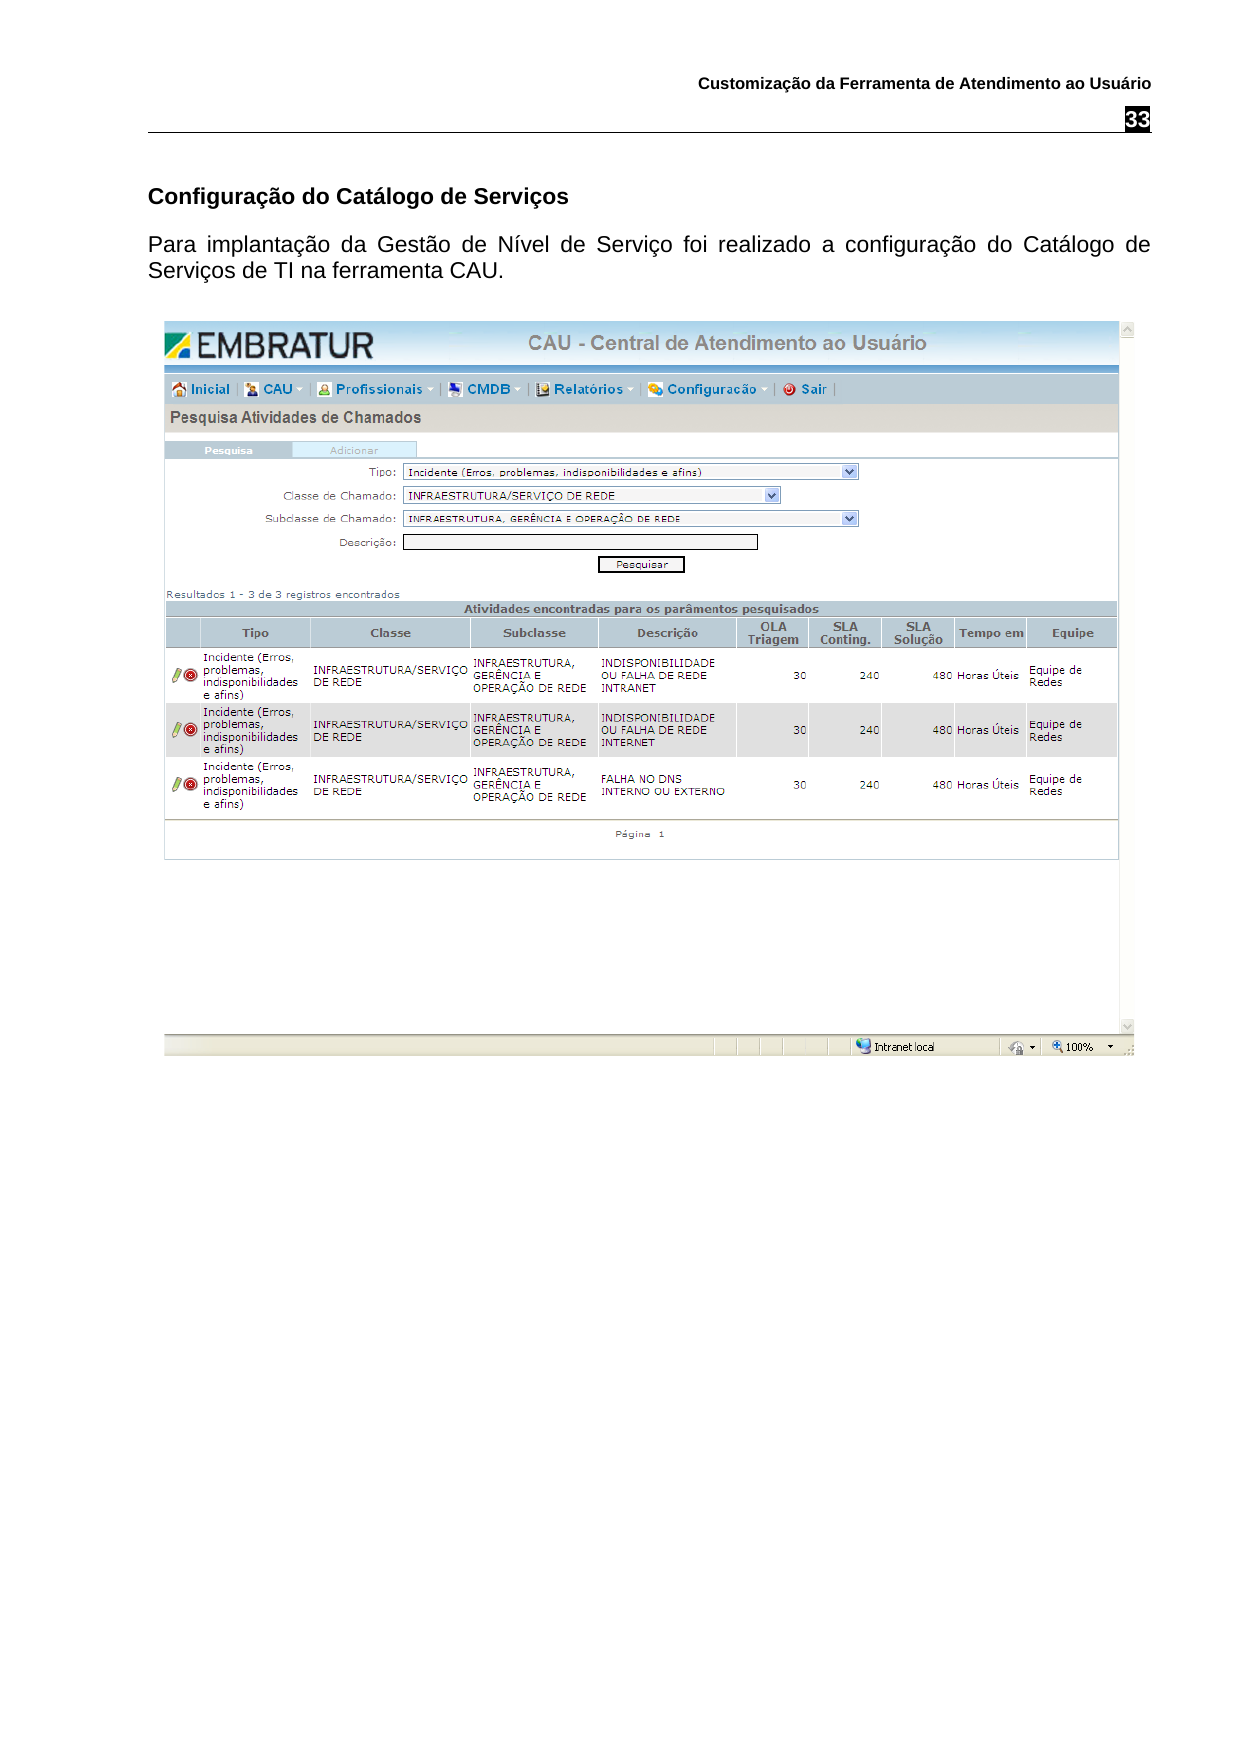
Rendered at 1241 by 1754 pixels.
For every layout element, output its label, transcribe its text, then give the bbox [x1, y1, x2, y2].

picture [164, 321, 1135, 1056]
subtitle Configuração do Catálogo de Serviços [148, 162, 1152, 231]
text Para implantação da Gestão de Nível de Serviço foi realizado a configuração do Catálogo de Serviços de TI na ferramenta CAU. [148, 231, 1152, 284]
